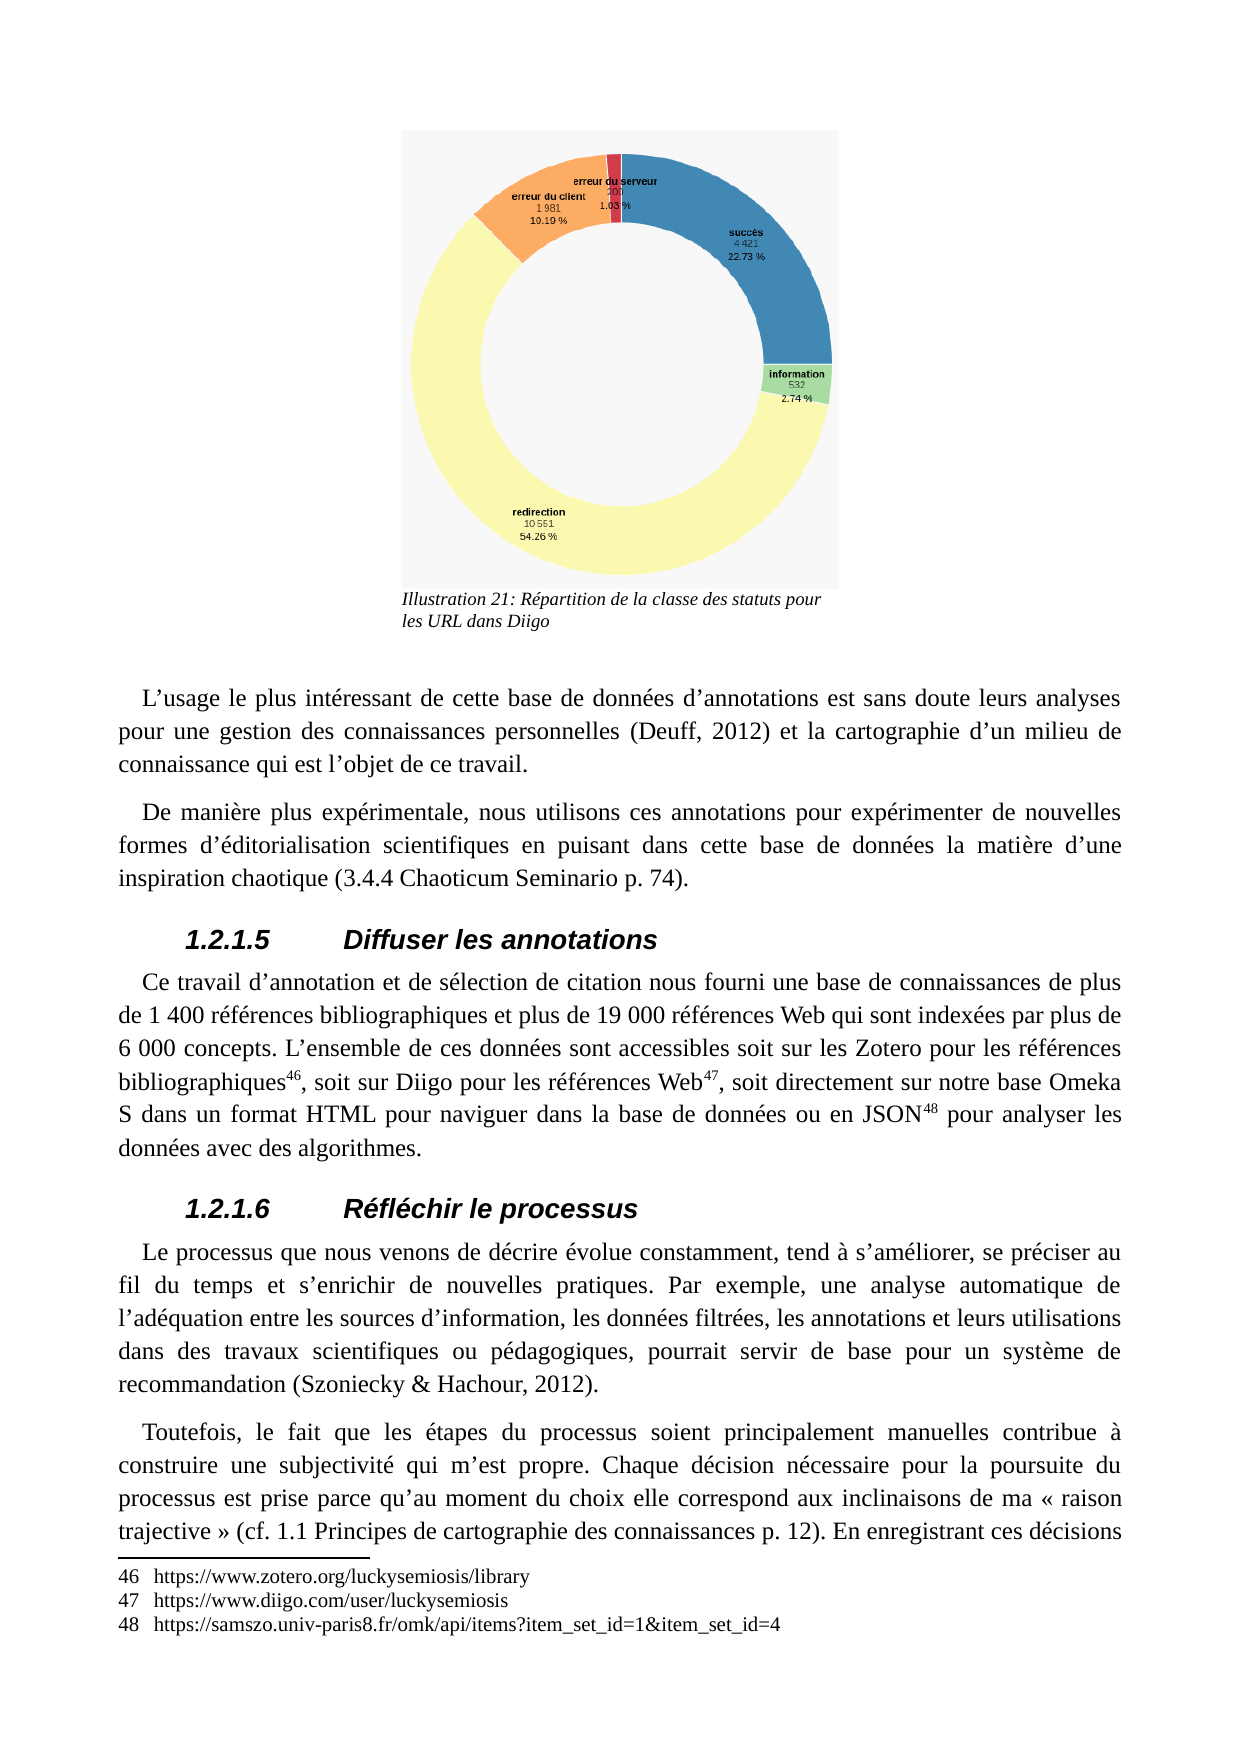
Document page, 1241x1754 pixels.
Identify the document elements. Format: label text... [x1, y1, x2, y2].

subtitle Réfléchir le processus [118, 1193, 1122, 1224]
text Le processus que nous venons de décrire évolue constamment, tend à s’améliorer, se préciser au fil du temps et s’enrichir de nouvelles pratiques. Par exemple, une analyse automatique de l’adéquation entre les sources d’information, les données filtrées, les annotations et leurs utilisations dans des travaux scientifiques ou pédagogiques, pourrait servir de base pour un système de recommandation (Szoniecky & Hachour, 2012). [118, 1237, 1122, 1398]
text De manière plus expérimentale, nous utilisons ces annotations pour expérimenter de nouvelles formes d’éditorialisation scientifiques en puisant dans cette base de données la matière d’une inspiration chaotique (3.4.4 Chaoticum Seminario p. 74). [118, 797, 1122, 892]
text Ce travail d’annotation et de sélection de citation nous fourni une base de connaissances de plus de 1 400 références bibliographiques et plus de 19 000 références Web qui sont indexées par plus de 6 000 concepts. L’ensemble de ces données sont accessibles soit sur les Zotero pour les références bibliographiques, soit sur Diigo pour les références Web, soit directement sur notre base Omeka S dans un format HTML pour naviguer dans la base de données ou en JSON pour analyser les données avec des algorithmes. [118, 967, 1122, 1161]
text https://www.diigo.com/user/luckysemiosis [118, 1588, 1122, 1612]
text https://www.zotero.org/luckysemiosis/library [118, 1564, 1122, 1588]
subtitle Diffuser les annotations [118, 923, 1122, 955]
text Toutefois, le fait que les étapes du processus soient principalement manuelles contribue à construire une subjectivité qui m’est propre. Chaque décision nécessaire pour la poursuite du processus est prise parce qu’au moment du choix elle correspond aux inclinaisons de ma « raison trajective » (cf. 1.1 Principes de cartographie des connaissances p. 12). En enregistrant ces décisions [118, 1417, 1122, 1544]
text Illustration 21: Répartition de la classe des statuts pour les URL dans Diigo [402, 589, 839, 631]
text https://samszo.univ-paris8.fr/omk/api/items?item_set_id=1&item_set_id=4 [118, 1612, 1122, 1636]
picture [401, 130, 839, 589]
text L’usage le plus intéressant de cette base de données d’annotations est sans doute leurs analyses pour une gestion des connaissances personnelles (Deuff, 2012) et la cartographie d’un milieu de connaissance qui est l’objet de ce travail. [118, 683, 1122, 778]
